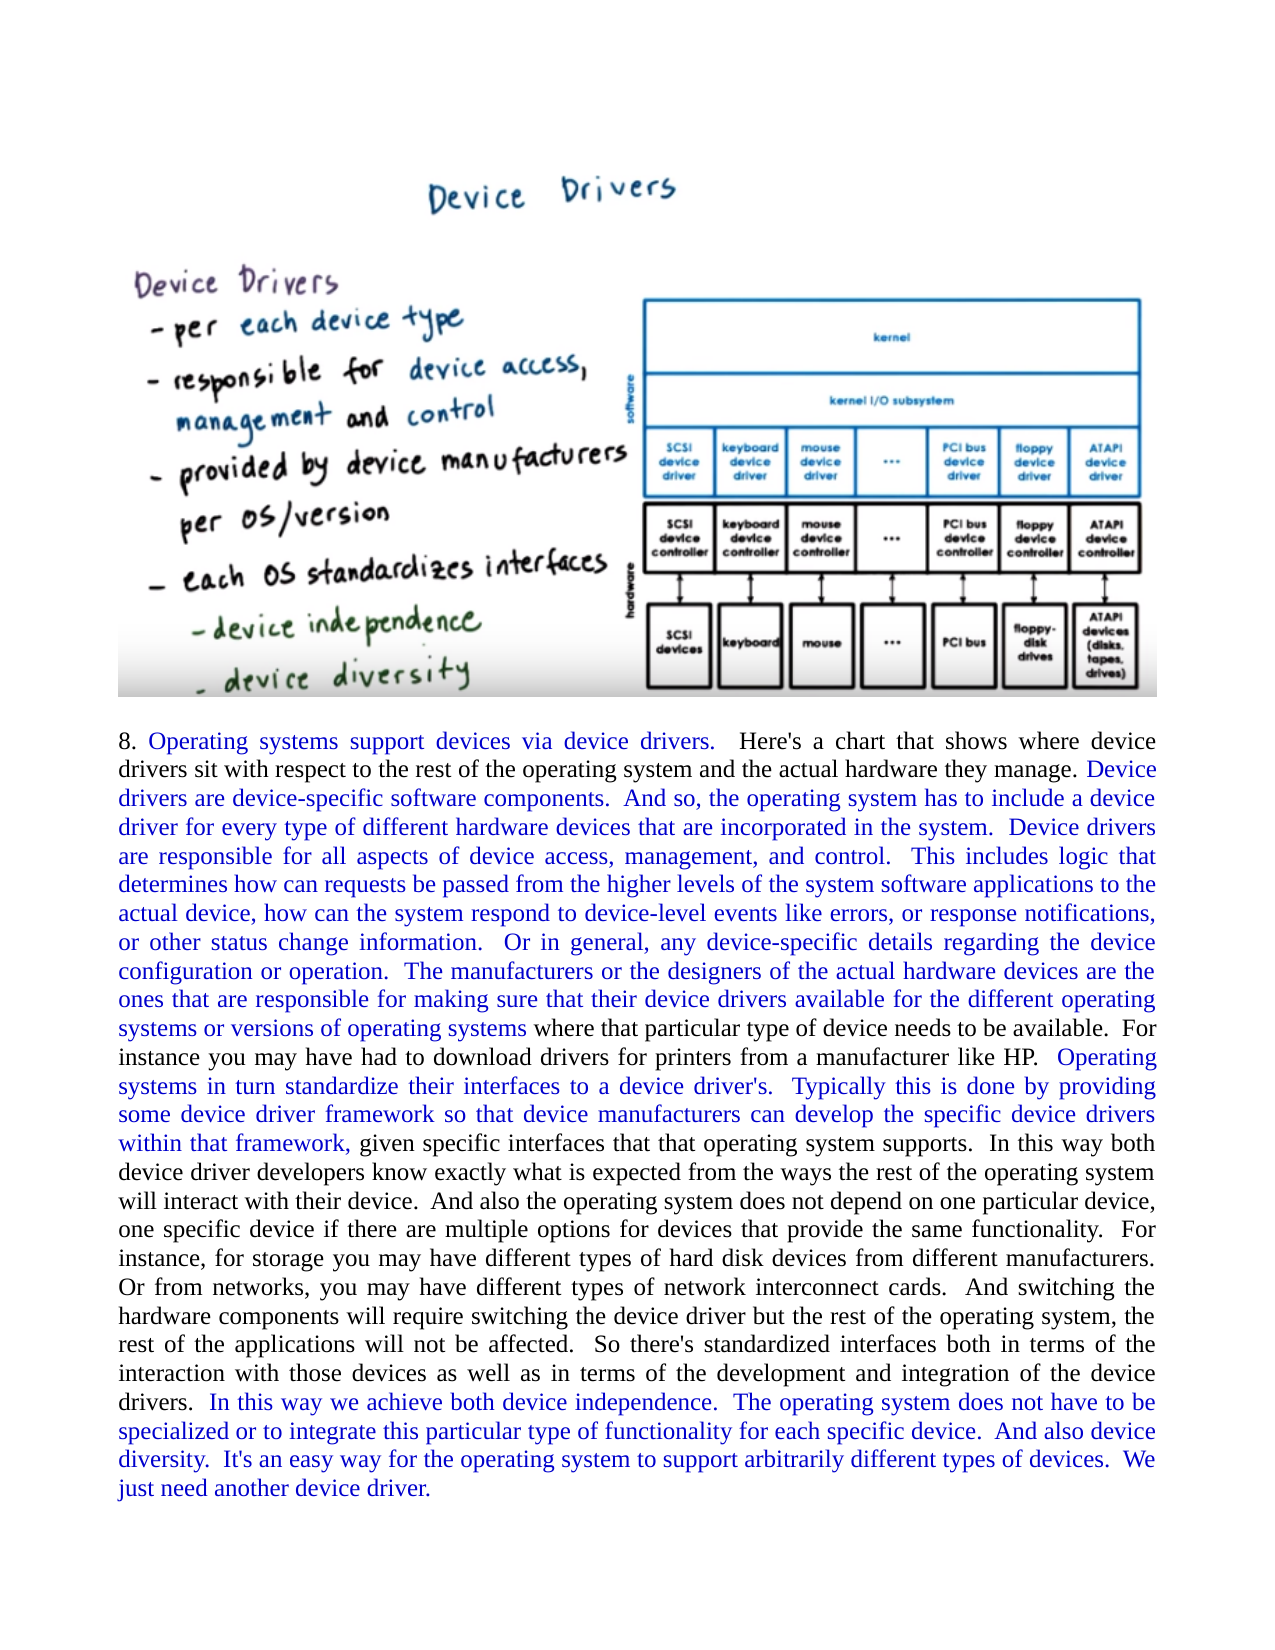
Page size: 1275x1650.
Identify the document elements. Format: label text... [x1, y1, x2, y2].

picture [118, 175, 1157, 697]
text 8. Operating systems support devices via device drivers. Here's a chart that shows where device drivers sit with respect to the rest of the operating system and the actual hardware they manage. Device drivers are device-specific software components. And so, the operating system has to include a device driver for every type of different hardware devices that are incorporated in the system. Device drivers are responsible for all aspects of device access, management, and control. This includes logic that determines how can requests be passed from the higher levels of the system software applications to the actual device, how can the system respond to device-level events like errors, or response notifications, or other status change information. Or in general, any device-specific details regarding the device configuration or operation. The manufacturers or the designers of the actual hardware devices are the ones that are responsible for making sure that their device drivers available for the different operating systems or versions of operating systems where that particular type of device needs to be available. For instance you may have had to download drivers for printers from a manufacturer like HP. Operating systems in turn standardize their interfaces to a device driver's. Typically this is done by providing some device driver framework so that device manufacturers can develop the specific device drivers within that framework, given specific interfaces that that operating system supports. In this way both device driver developers know exactly what is expected from the ways the rest of the operating system will interact with their device. And also the operating system does not depend on one particular device, one specific device if there are multiple options for devices that provide the same functionality. For instance, for storage you may have different types of hard disk devices from different manufacturers. Or from networks, you may have different types of network interconnect cards. And switching the hardware components will require switching the device driver but the rest of the operating system, the rest of the applications will not be affected. So there's standardized interfaces both in terms of the interaction with those devices as well as in terms of the development and integration of the device drivers. In this way we achieve both device independence. The operating system does not have to be specialized or to integrate this particular type of functionality for each specific device. And also device diversity. It's an easy way for the operating system to support arbitrarily different types of devices. We just need another device driver. [118, 726, 1157, 1502]
